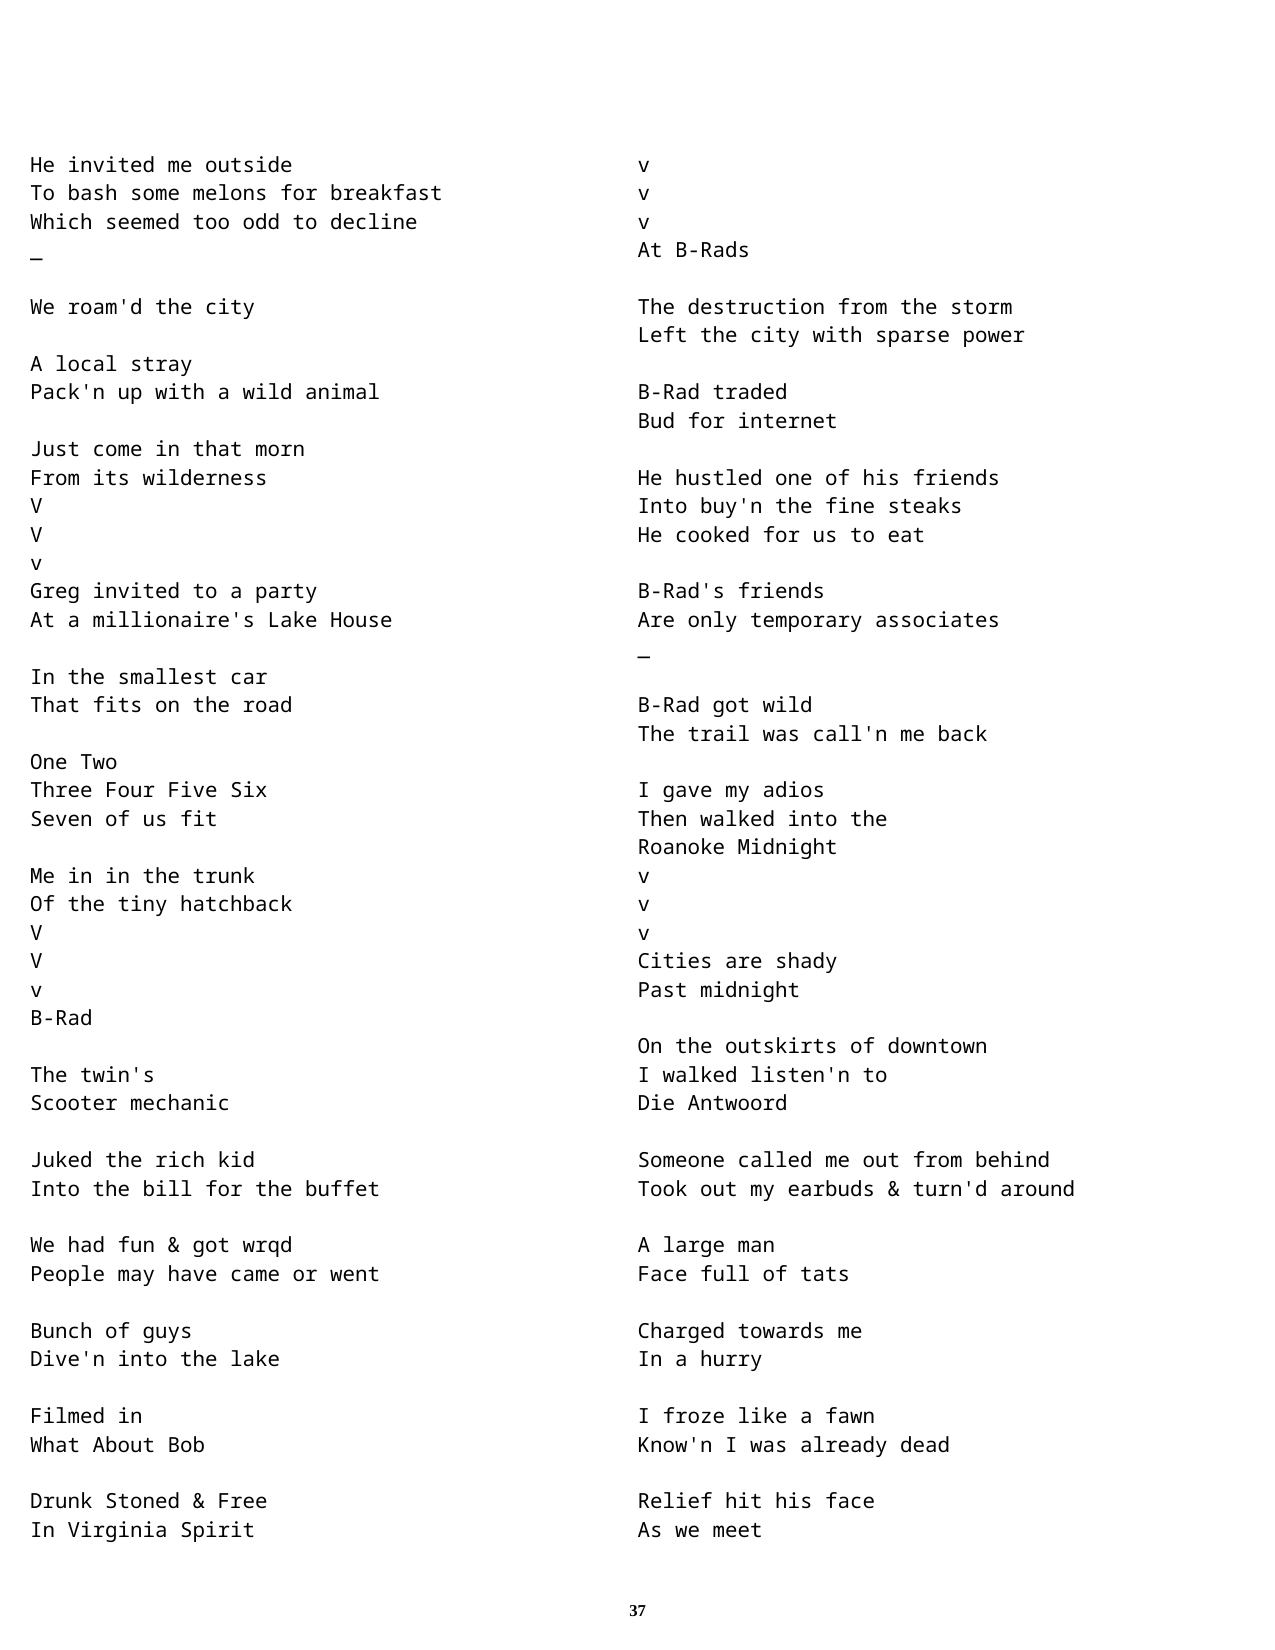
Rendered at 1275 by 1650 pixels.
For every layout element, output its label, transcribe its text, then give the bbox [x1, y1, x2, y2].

text What About Bob [30, 1430, 637, 1458]
text At a millionaire's Lake House [30, 605, 637, 633]
text One Two [30, 747, 637, 776]
text Me in in the trunk [30, 861, 637, 889]
text Scooter mechanic [30, 1088, 637, 1117]
text Know'n I was already dead [637, 1430, 1245, 1458]
text v [30, 548, 637, 577]
text On the outskirts of downtown [637, 1032, 1245, 1060]
text v [637, 178, 1245, 207]
text Pack'n up with a wild animal [30, 377, 637, 406]
text V [30, 946, 637, 975]
text Bunch of guys [30, 1316, 637, 1344]
text He cooked for us to eat [637, 520, 1245, 548]
text As we meet [637, 1515, 1245, 1543]
text v [637, 918, 1245, 946]
text v [637, 861, 1245, 889]
text In a hurry [637, 1344, 1245, 1373]
text Bud for internet [637, 406, 1245, 434]
text Then walked into the [637, 804, 1245, 832]
text Into the bill for the buffet [30, 1174, 637, 1202]
text Left the city with sparse power [637, 321, 1245, 349]
text I gave my adios [637, 776, 1245, 804]
text Seven of us fit [30, 804, 637, 832]
text Past midnight [637, 975, 1245, 1003]
text I froze like a fawn [637, 1401, 1245, 1430]
text Of the tiny hatchback [30, 889, 637, 918]
text I walked listen'n to [637, 1060, 1245, 1088]
text Roanoke Midnight [637, 832, 1245, 861]
text He hustled one of his friends [637, 463, 1245, 491]
text Filmed in [30, 1401, 637, 1430]
text Greg invited to a party [30, 577, 637, 605]
text That fits on the road [30, 690, 637, 719]
text V [30, 520, 637, 548]
text At B-Rads [637, 235, 1245, 264]
text Are only temporary associates [637, 605, 1245, 633]
text V [30, 918, 637, 946]
text People may have came or went [30, 1259, 637, 1287]
text Drunk Stoned & Free [30, 1487, 637, 1515]
text Which seemed too odd to decline [30, 207, 637, 235]
text _ [30, 235, 637, 264]
text v [30, 975, 637, 1003]
text Face full of tats [637, 1259, 1245, 1287]
text He invited me outside [30, 150, 637, 178]
text We had fun & got wrqd [30, 1231, 637, 1259]
text A local stray [30, 349, 637, 377]
text B-Rad's friends [637, 577, 1245, 605]
text v [637, 889, 1245, 918]
text Someone called me out from behind [637, 1145, 1245, 1174]
text _ [637, 633, 1245, 662]
text Into buy'n the fine steaks [637, 491, 1245, 520]
text v [637, 207, 1245, 235]
text Dive'n into the lake [30, 1344, 637, 1373]
text Three Four Five Six [30, 776, 637, 804]
text Took out my earbuds & turn'd around [637, 1174, 1245, 1202]
text The trail was call'n me back [637, 719, 1245, 747]
text V [30, 491, 637, 520]
text Relief hit his face [637, 1487, 1245, 1515]
text To bash some melons for breakfast [30, 178, 637, 207]
text B-Rad traded [637, 377, 1245, 406]
text The destruction from the storm [637, 292, 1245, 321]
text In the smallest car [30, 662, 637, 690]
text v [637, 150, 1245, 178]
text Die Antwoord [637, 1088, 1245, 1117]
text In Virginia Spirit [30, 1515, 637, 1543]
text Just come in that morn [30, 434, 637, 463]
text Charged towards me [637, 1316, 1245, 1344]
text From its wilderness [30, 463, 637, 491]
text A large man [637, 1231, 1245, 1259]
text B-Rad [30, 1003, 637, 1032]
text B-Rad got wild [637, 690, 1245, 719]
text Juked the rich kid [30, 1145, 637, 1174]
text The twin's [30, 1060, 637, 1088]
text Cities are shady [637, 946, 1245, 975]
text We roam'd the city [30, 292, 637, 321]
